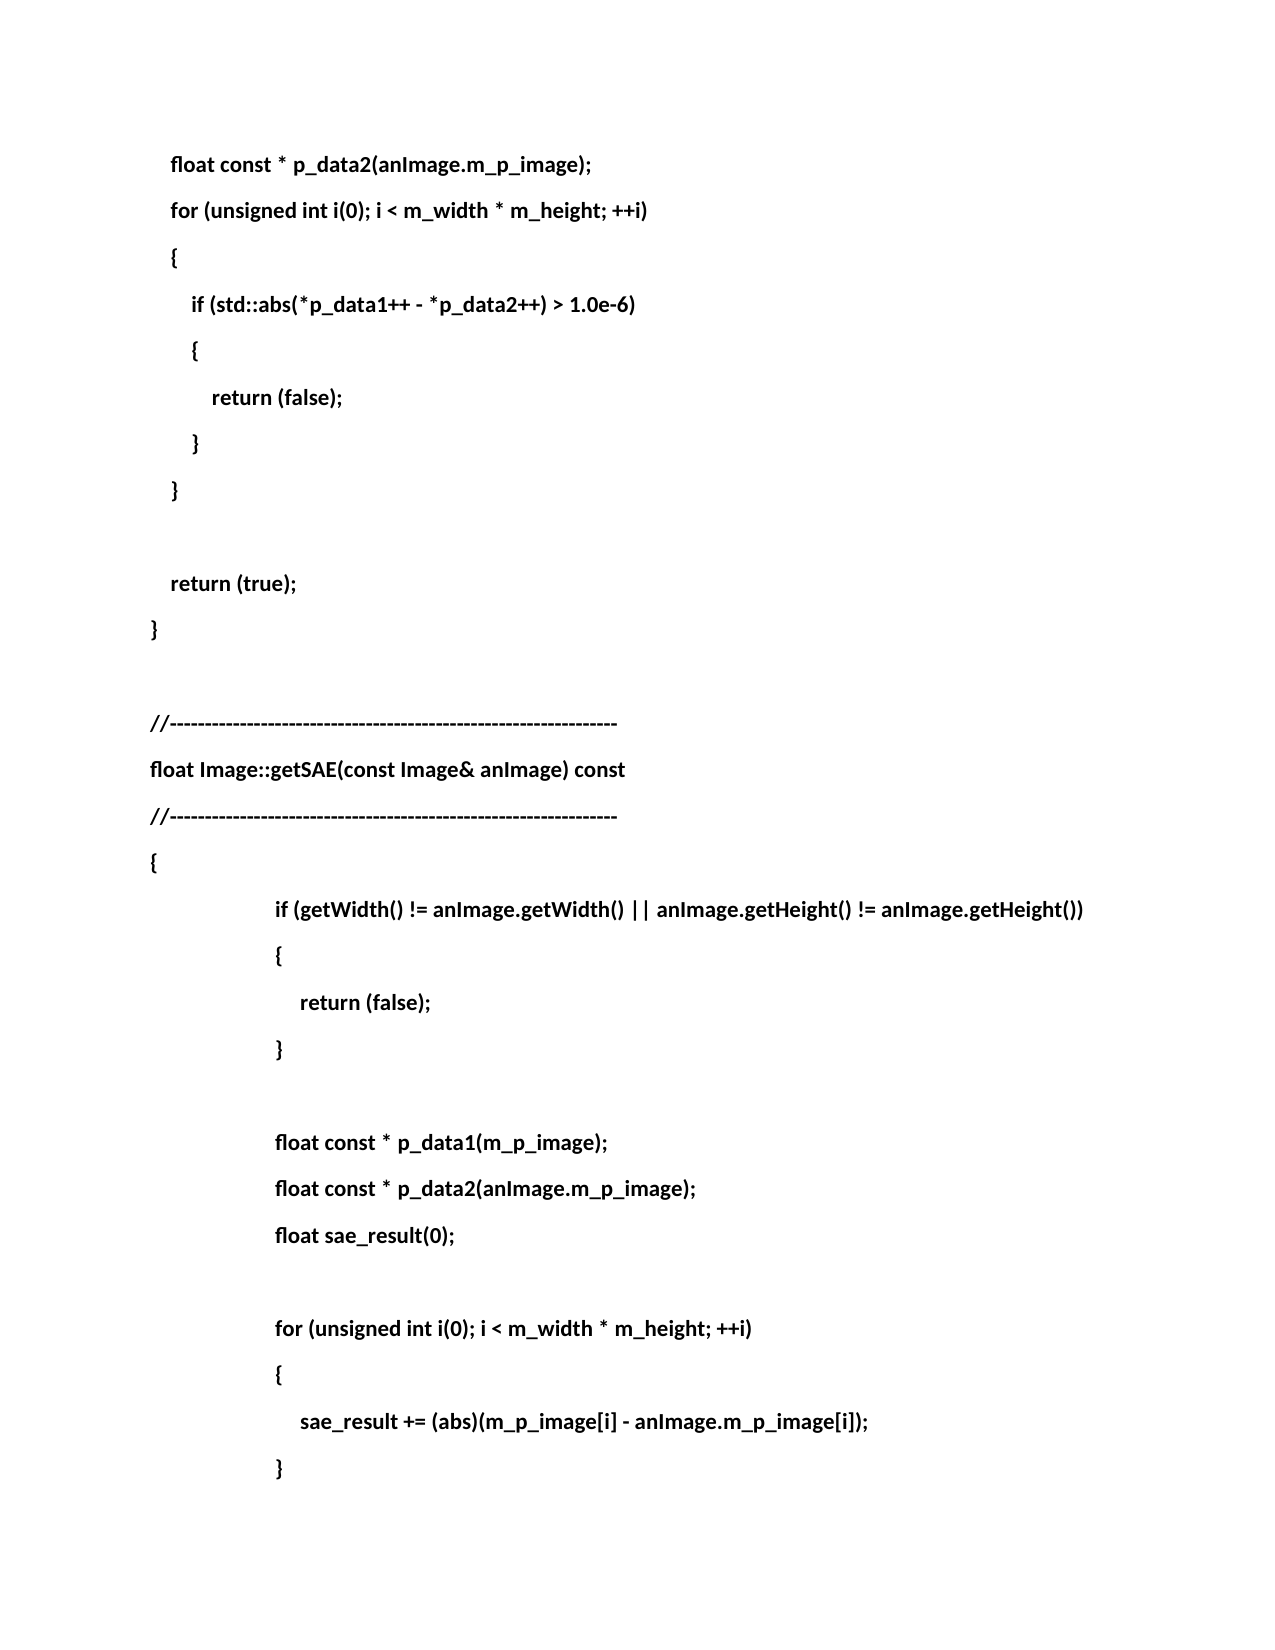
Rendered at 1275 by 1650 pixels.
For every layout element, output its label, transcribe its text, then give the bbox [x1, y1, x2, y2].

text } [150, 1454, 1125, 1482]
text if (std::abs(*p_data1++ - *p_data2++) > 1.0e-6) [150, 290, 1125, 318]
text } [150, 476, 1125, 504]
text sae_result += (abs)(m_p_image[i] - anImage.m_p_image[i]); [150, 1407, 1125, 1435]
text { [150, 243, 1125, 271]
text //---------------------------------------------------------------- [150, 709, 1125, 737]
text return (false); [150, 383, 1125, 411]
text return (false); [150, 988, 1125, 1016]
text float const * p_data1(m_p_image); [150, 1128, 1125, 1156]
text float const * p_data2(anImage.m_p_image); [150, 150, 1125, 178]
text float Image::getSAE(const Image& anImage) const [150, 755, 1125, 783]
text } [150, 616, 1125, 644]
text { [150, 848, 1125, 876]
text if (getWidth() != anImage.getWidth() || anImage.getHeight() != anImage.getHeight()) [150, 895, 1125, 923]
text { [150, 942, 1125, 969]
text float sae_result(0); [150, 1221, 1125, 1249]
text return (true); [150, 569, 1125, 597]
text } [150, 1035, 1125, 1063]
text { [150, 1361, 1125, 1389]
text for (unsigned int i(0); i < m_width * m_height; ++i) [150, 1314, 1125, 1342]
text //---------------------------------------------------------------- [150, 802, 1125, 830]
text } [150, 429, 1125, 457]
text { [150, 336, 1125, 364]
text float const * p_data2(anImage.m_p_image); [150, 1174, 1125, 1202]
text for (unsigned int i(0); i < m_width * m_height; ++i) [150, 197, 1125, 224]
